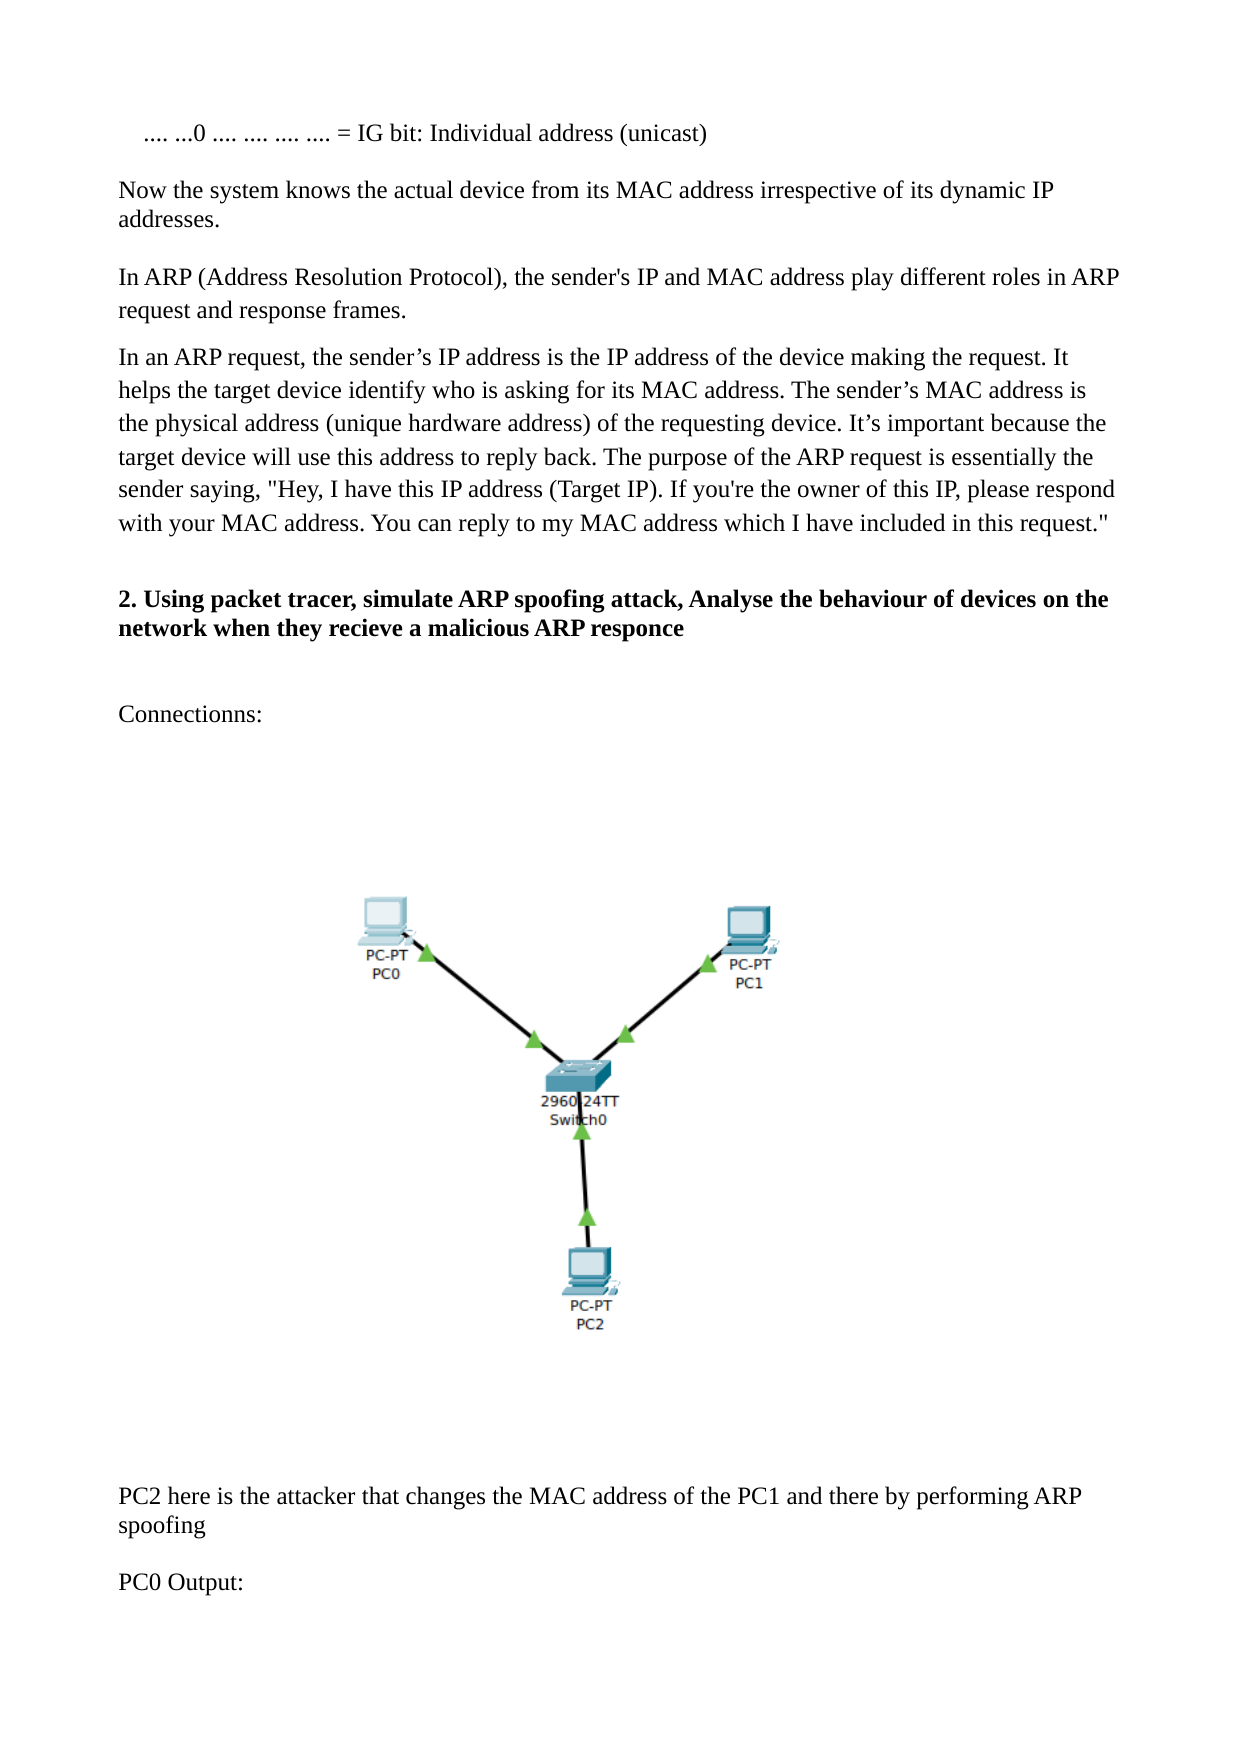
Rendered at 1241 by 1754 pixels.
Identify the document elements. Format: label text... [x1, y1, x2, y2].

text In an ARP request, the sender’s IP address is the IP address of the device making the request. It helps the target device identify who is asking for its MAC address. The sender’s MAC address is the physical address (unique hardware address) of the requesting device. It’s important because the target device will use this address to reply back. The purpose of the ARP request is essentially the sender saying, "Hey, I have this IP address (Target IP). If you're the owner of this IP, please respond with your MAC address. You can reply to my MAC address which I have included in this request." [118, 342, 1122, 536]
picture [118, 727, 1123, 1453]
text In ARP (Address Resolution Protocol), the sender's IP and MAC address play different roles in ARP request and response frames. [118, 262, 1122, 324]
text Connectionns: [118, 699, 1122, 727]
text PC0 Output: [118, 1567, 1122, 1596]
text PC2 here is the attacker that changes the MAC address of the PC1 and there by performing ARP spoofing [118, 1481, 1122, 1538]
text 2. Using packet tracer, simulate ARP spoofing attack, Analyse the behaviour of devices on the network when they recieve a malicious ARP responce [118, 584, 1122, 670]
text .... ...0 .... .... .... .... = IG bit: Individual address (unicast) Now the system knows the actual device from its MAC address irrespective of its dynamic IP addresses. [118, 118, 1122, 233]
